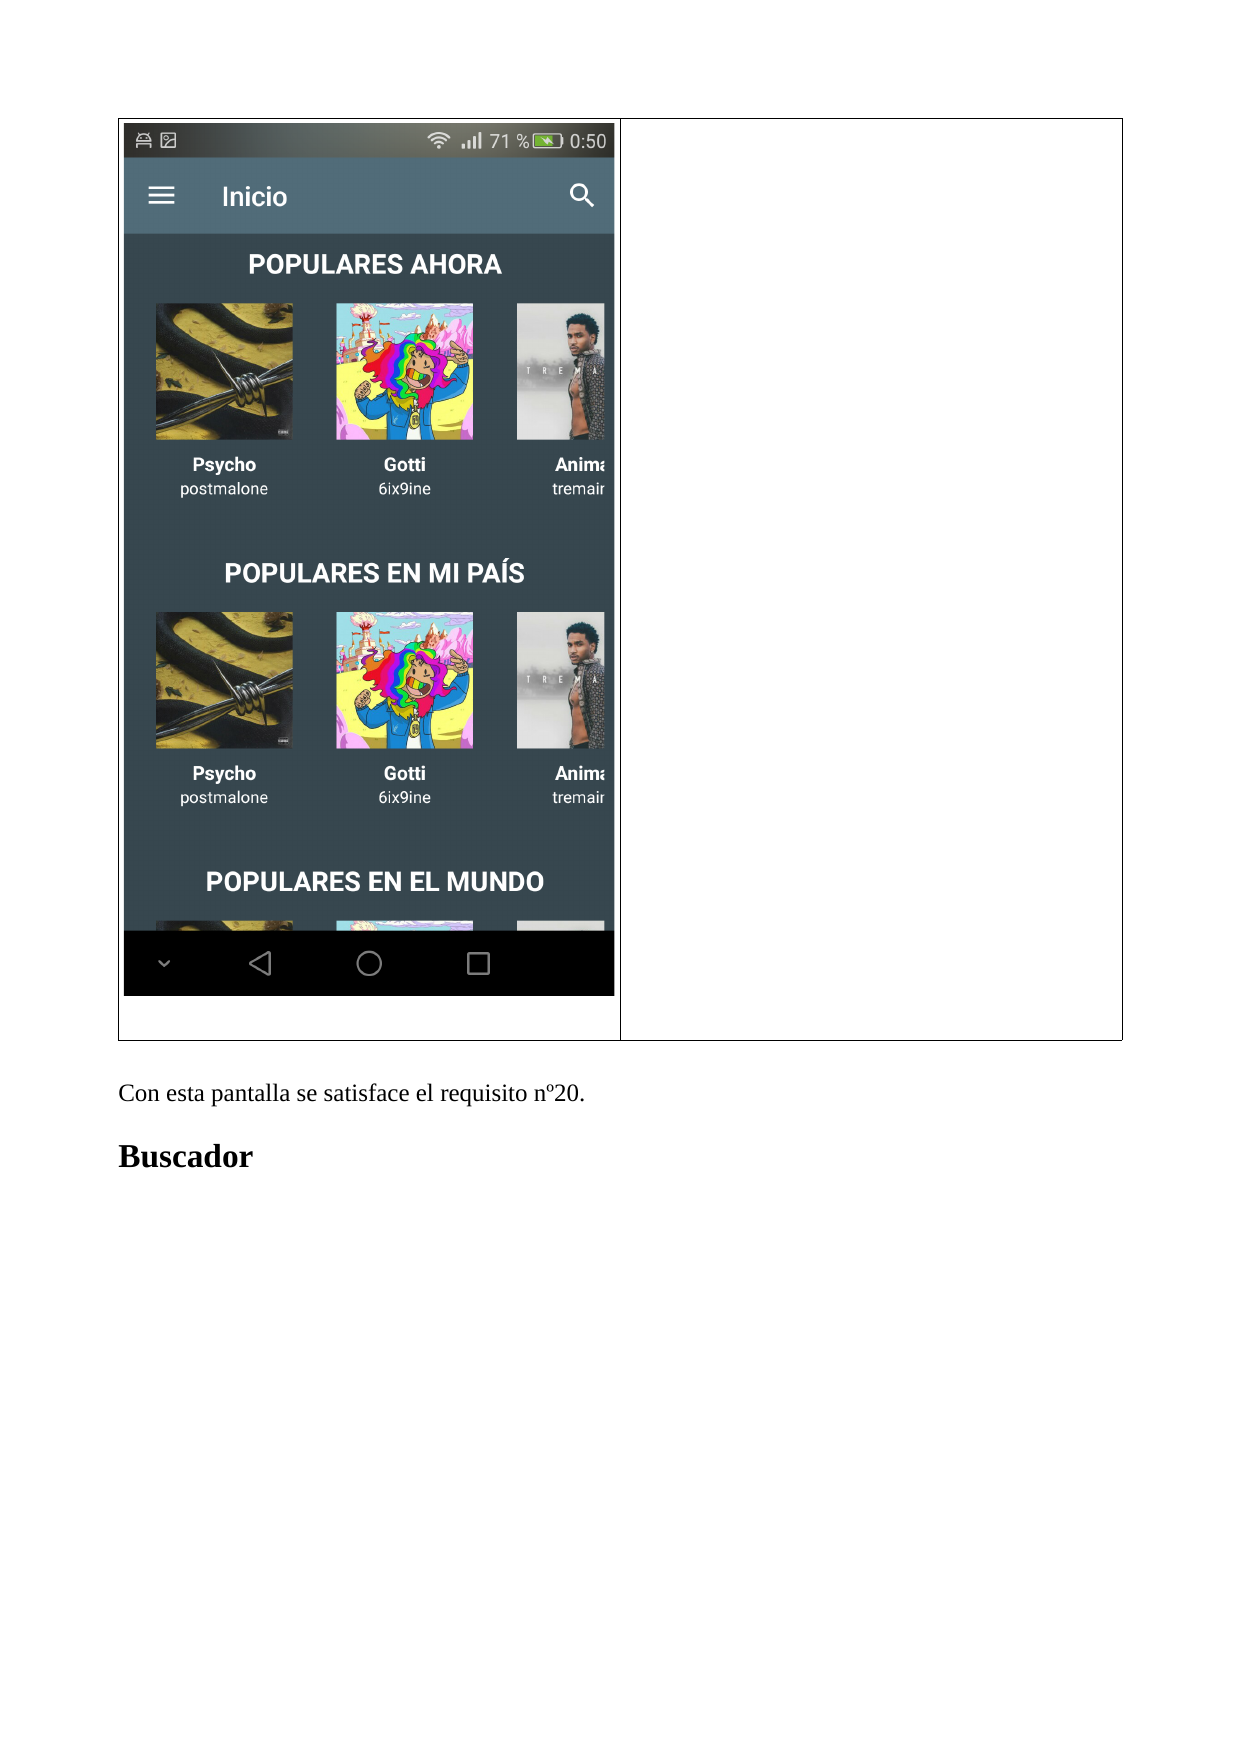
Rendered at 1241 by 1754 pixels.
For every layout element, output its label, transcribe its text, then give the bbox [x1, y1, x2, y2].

table_header [621, 119, 1122, 1040]
text Buscador [118, 1136, 1122, 1174]
text Con esta pantalla se satisface el requisito nº20. [118, 1078, 1122, 1107]
picture [123, 123, 615, 996]
table_header [119, 119, 620, 1040]
